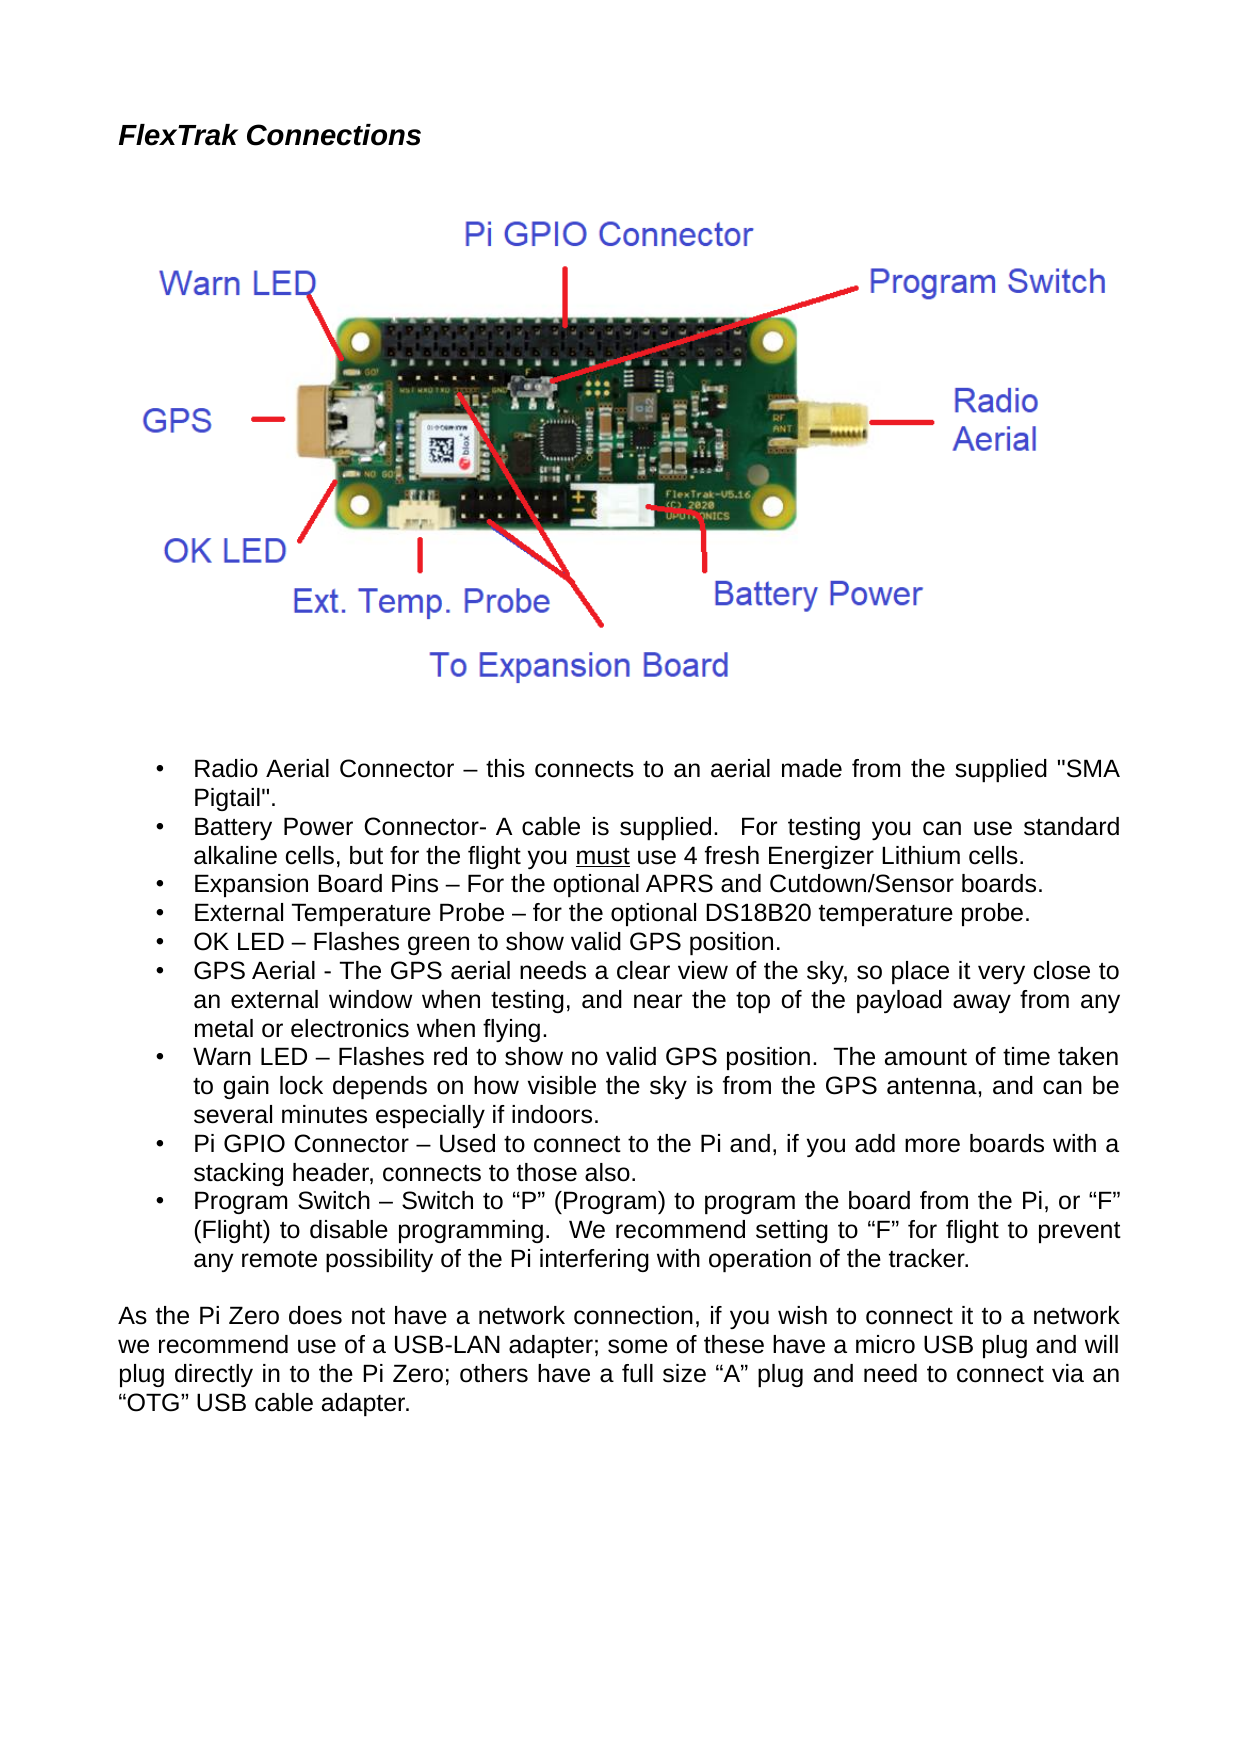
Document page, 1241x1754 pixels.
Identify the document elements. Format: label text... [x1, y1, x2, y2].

picture [118, 180, 1123, 697]
list GPS Aerial - The GPS aerial needs a clear view of the sky, so place it very close to an external window when testing, and near the top of the payload away from any metal or electronics when flying. [156, 956, 1122, 1042]
list Program Switch – Switch to “P” (Program) to program the board from the Pi, or “F” (Flight) to disable programming. We recommend setting to “F” for flight to prevent any remote possibility of the Pi interfering with operation of the tracker. [156, 1186, 1122, 1273]
text As the Pi Zero does not have a network connection, if you wish to connect it to a network we recommend use of a USB-LAN adapter; some of these have a micro USB plug and will plug directly in to the Pi Zero; others have a full size “A” plug and need to connect via an “OTG” USB cable adapter. [118, 1301, 1122, 1416]
list Battery Power Connector- A cable is supplied. For testing you can use standard alkaline cells, but for the flight you must use 4 fresh Energizer Lithium cells. [156, 812, 1122, 869]
list External Temperature Probe – for the optional DS18B20 temperature probe. [156, 898, 1122, 927]
list OK LED – Flashes green to show valid GPS position. [156, 927, 1122, 956]
list Radio Aerial Connector – this connects to an aerial made from the supplied "SMA Pigtail". [156, 754, 1122, 812]
list Warn LED – Flashes red to show no valid GPS position. The amount of time taken to gain lock depends on how visible the sky is from the GPS antenna, and can be several minutes especially if indoors. [156, 1042, 1122, 1129]
list Pi GPIO Connector – Used to connect to the Pi and, if you add more boards with a stacking header, connects to those also. [156, 1129, 1122, 1186]
subtitle FlexTrak Connections [118, 118, 1122, 152]
list Expansion Board Pins – For the optional APRS and Cutdown/Sensor boards. [156, 869, 1122, 898]
